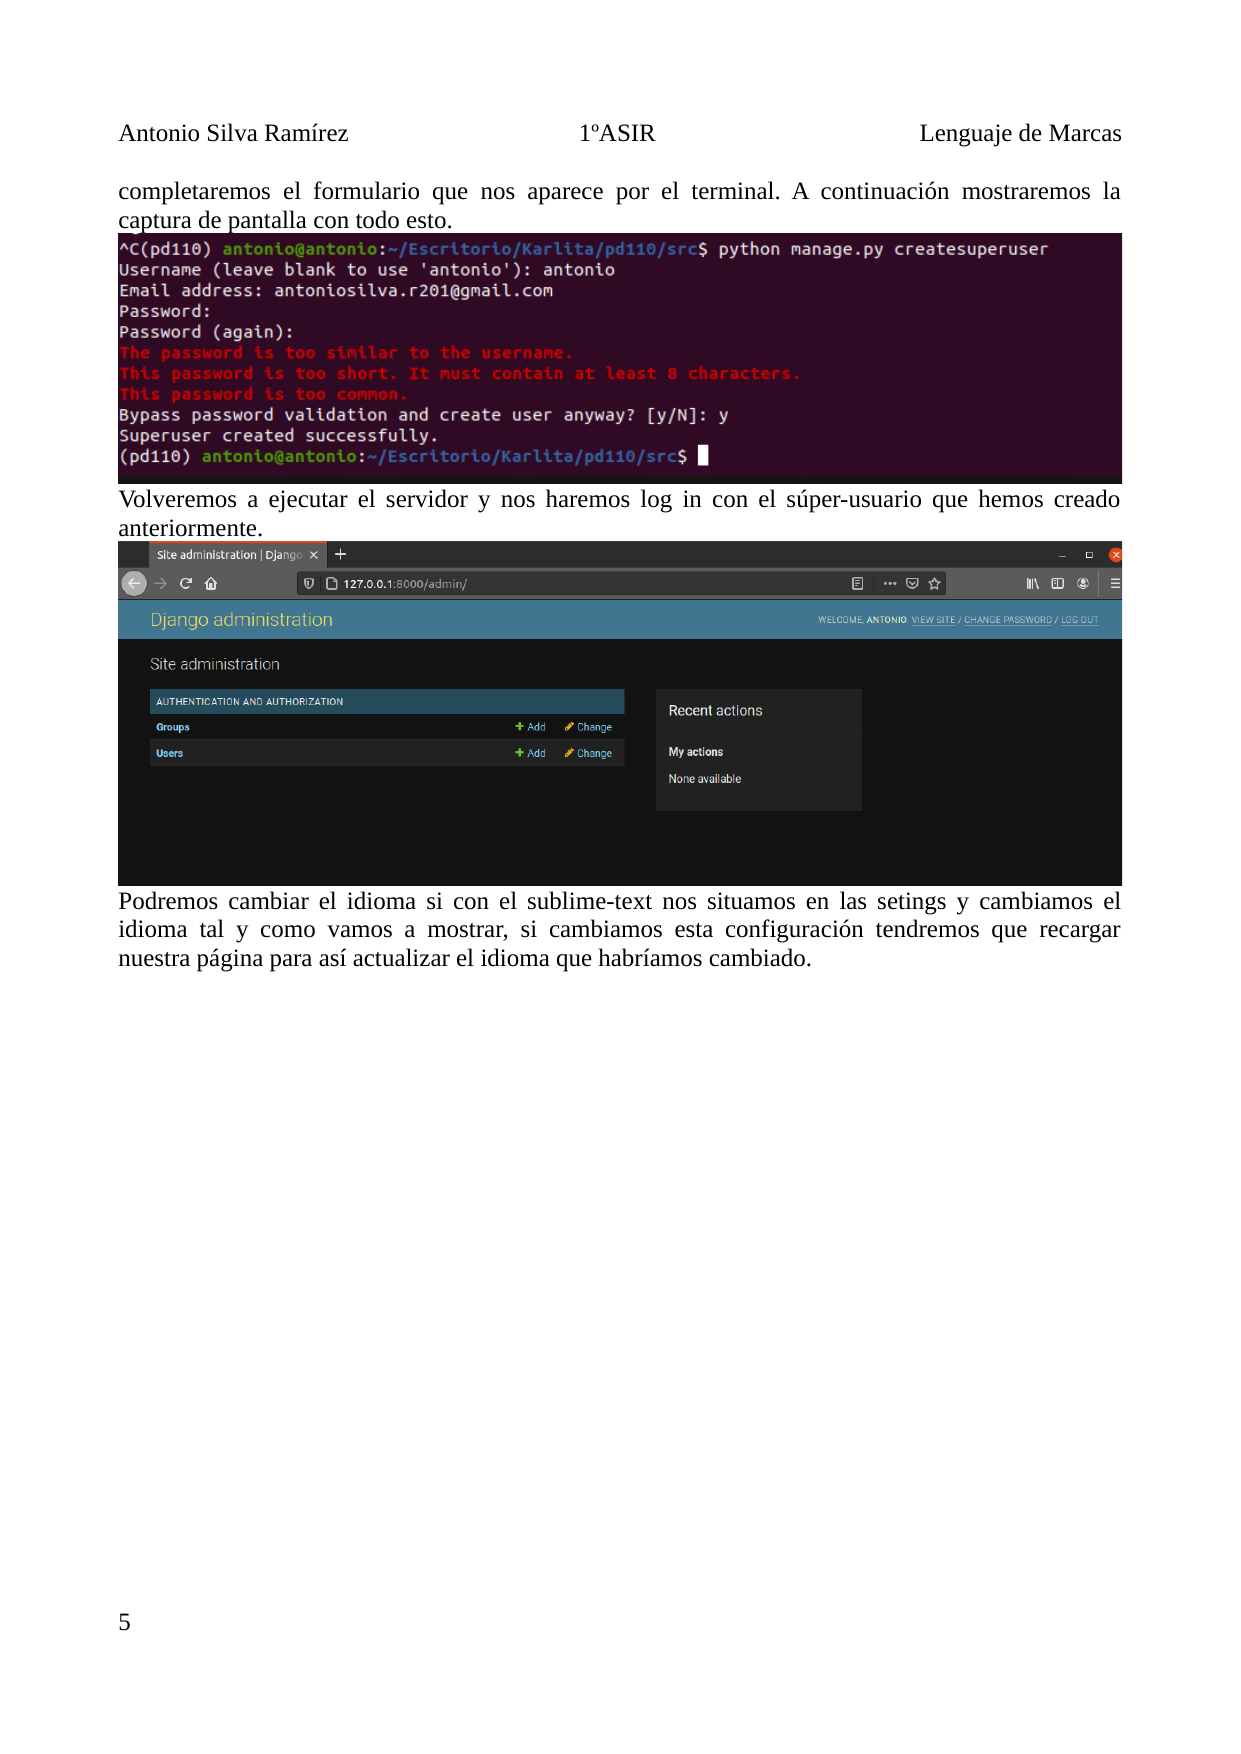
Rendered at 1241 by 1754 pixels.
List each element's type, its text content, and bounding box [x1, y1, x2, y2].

picture [118, 233, 1123, 484]
picture [118, 541, 1123, 886]
text Podremos cambiar el idioma si con el sublime-text nos situamos en las setings y cambiamos el idioma tal y como vamos a mostrar, si cambiamos esta configuración tendremos que recargar nuestra página para así actualizar el idioma que habríamos cambiado. [118, 886, 1122, 972]
text Volveremos a ejecutar el servidor y nos haremos log in con el súper-usuario que hemos creado anteriormente. [118, 484, 1122, 541]
text completaremos el formulario que nos aparece por el terminal. A continuación mostraremos la captura de pantalla con todo esto. [118, 176, 1122, 233]
